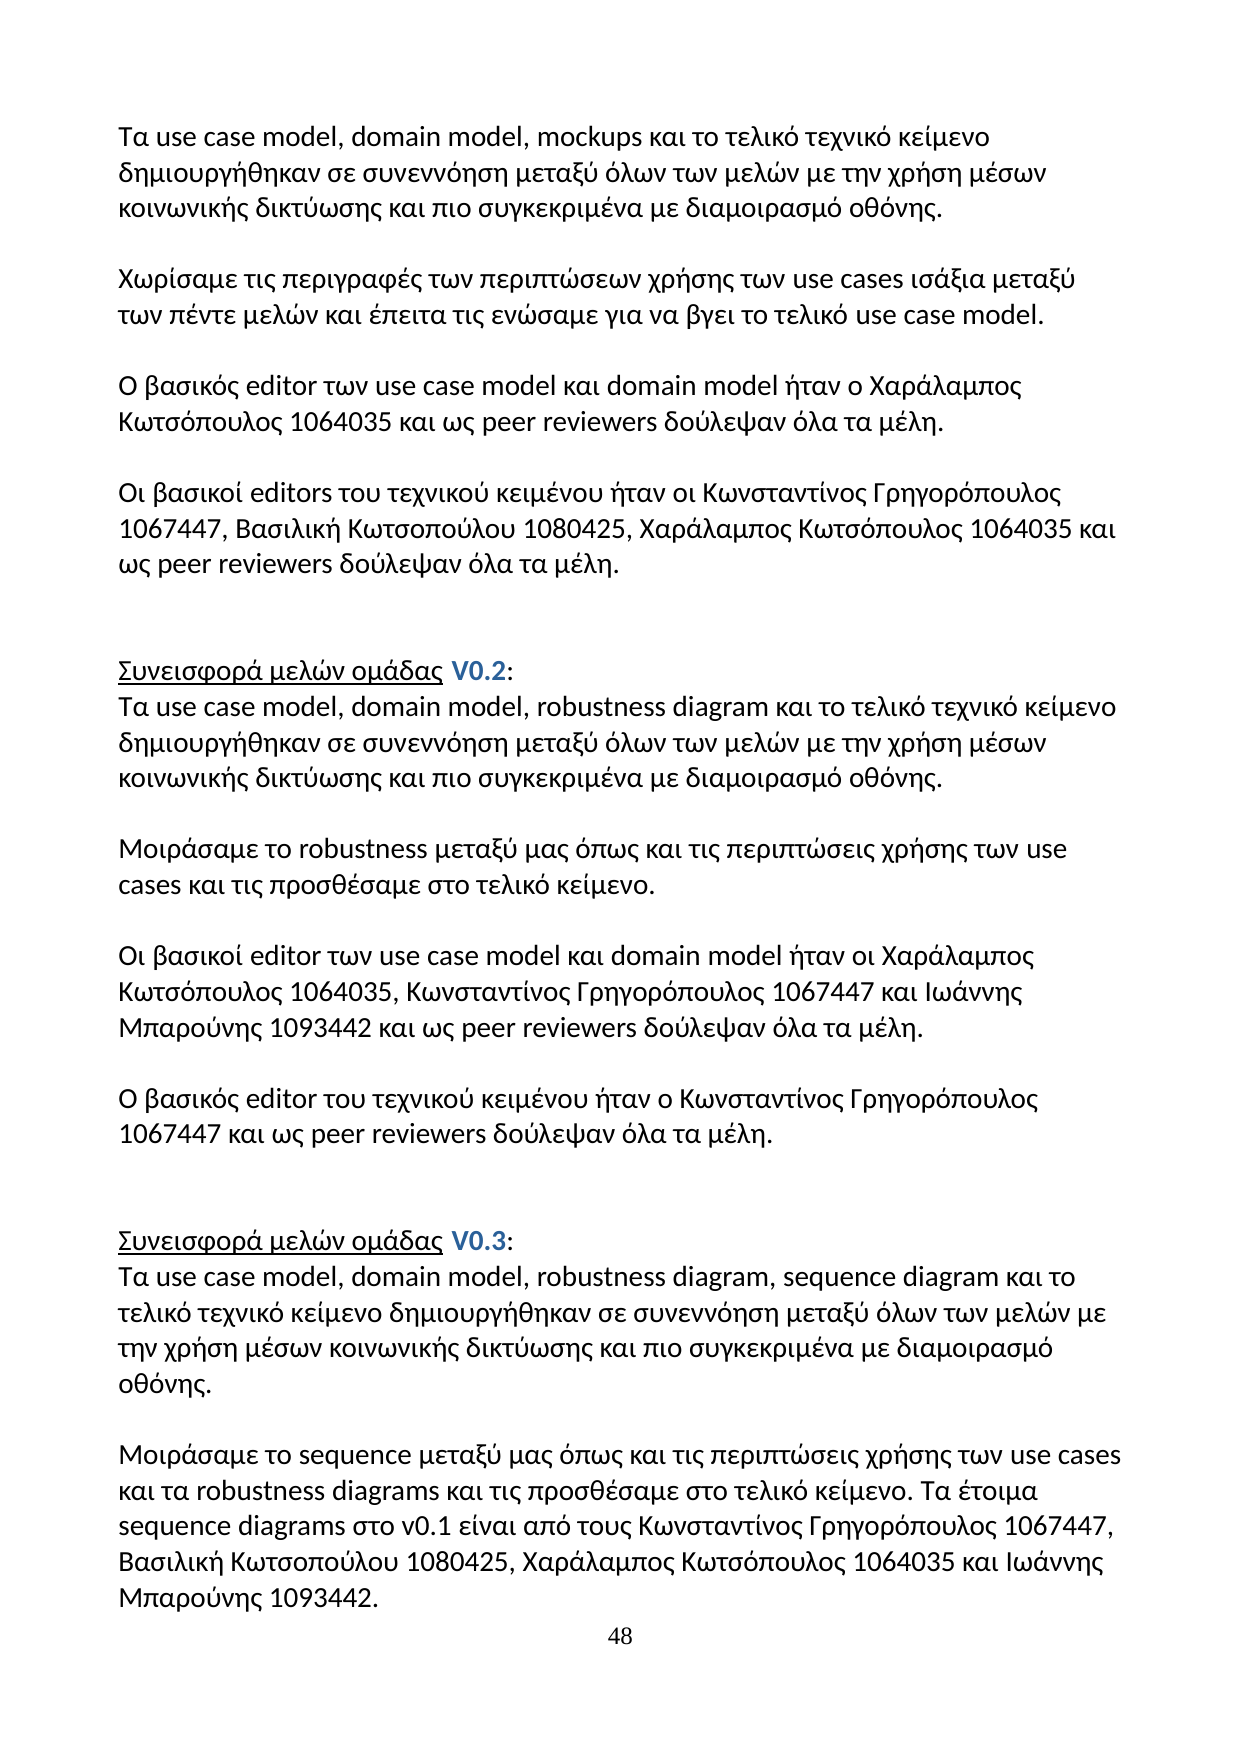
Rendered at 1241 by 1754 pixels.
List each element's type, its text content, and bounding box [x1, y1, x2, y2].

text Συνεισφορά μελών ομάδας V0.3: [118, 1222, 1122, 1258]
text Συνεισφορά μελών ομάδας V0.2: [118, 652, 1122, 688]
text Χωρίσαμε τις περιγραφές των περιπτώσεων χρήσης των use cases ισάξια μεταξύ των πέντε μελών και έπειτα τις ενώσαμε για να βγει το τελικό use case model. [118, 261, 1122, 332]
text Τα use case model, domain model, robustness diagram και το τελικό τεχνικό κείμενο δημιουργήθηκαν σε συνεννόηση μεταξύ όλων των μελών με την χρήση μέσων κοινωνικής δικτύωσης και πιο συγκεκριμένα με διαμοιρασμό οθόνης. [118, 688, 1122, 795]
text Ο βασικός editor του τεχνικού κειμένου ήταν ο Κωνσταντίνος Γρηγορόπουλος 1067447 και ως peer reviewers δούλεψαν όλα τα μέλη. [118, 1080, 1122, 1151]
text Μοιράσαμε το sequence μεταξύ μας όπως και τις περιπτώσεις χρήσης των use cases και τα robustness diagrams και τις προσθέσαμε στο τελικό κείμενο. Τα έτοιμα sequence diagrams στο v0.1 είναι από τους Κωνσταντίνος Γρηγορόπουλος 1067447, Βασιλική Κωτσοπούλου 1080425, Χαράλαμπος Κωτσόπουλος 1064035 και Ιωάννης Μπαρούνης 1093442. [118, 1436, 1122, 1614]
text Μοιράσαμε το robustness μεταξύ μας όπως και τις περιπτώσεις χρήσης των use cases και τις προσθέσαμε στο τελικό κείμενο. [118, 831, 1122, 902]
text Οι βασικοί editor των use case model και domain model ήταν οι Χαράλαμπος Κωτσόπουλος 1064035, Κωνσταντίνος Γρηγορόπουλος 1067447 και Ιωάννης Μπαρούνης 1093442 και ως peer reviewers δούλεψαν όλα τα μέλη. [118, 937, 1122, 1044]
text Τα use case model, domain model, robustness diagram, sequence diagram και το τελικό τεχνικό κείμενο δημιουργήθηκαν σε συνεννόηση μεταξύ όλων των μελών με την χρήση μέσων κοινωνικής δικτύωσης και πιο συγκεκριμένα με διαμοιρασμό οθόνης. [118, 1258, 1122, 1401]
text Ο βασικός editor των use case model και domain model ήταν ο Χαράλαμπος Κωτσόπουλος 1064035 και ως peer reviewers δούλεψαν όλα τα μέλη. [118, 367, 1122, 439]
text Οι βασικοί editors του τεχνικού κειμένου ήταν οι Κωνσταντίνος Γρηγορόπουλος 1067447, Βασιλική Κωτσοπούλου 1080425, Χαράλαμπος Κωτσόπουλος 1064035 και ως peer reviewers δούλεψαν όλα τα μέλη. [118, 474, 1122, 581]
text Τα use case model, domain model, mockups και το τελικό τεχνικό κείμενο δημιουργήθηκαν σε συνεννόηση μεταξύ όλων των μελών με την χρήση μέσων κοινωνικής δικτύωσης και πιο συγκεκριμένα με διαμοιρασμό οθόνης. [118, 118, 1122, 225]
